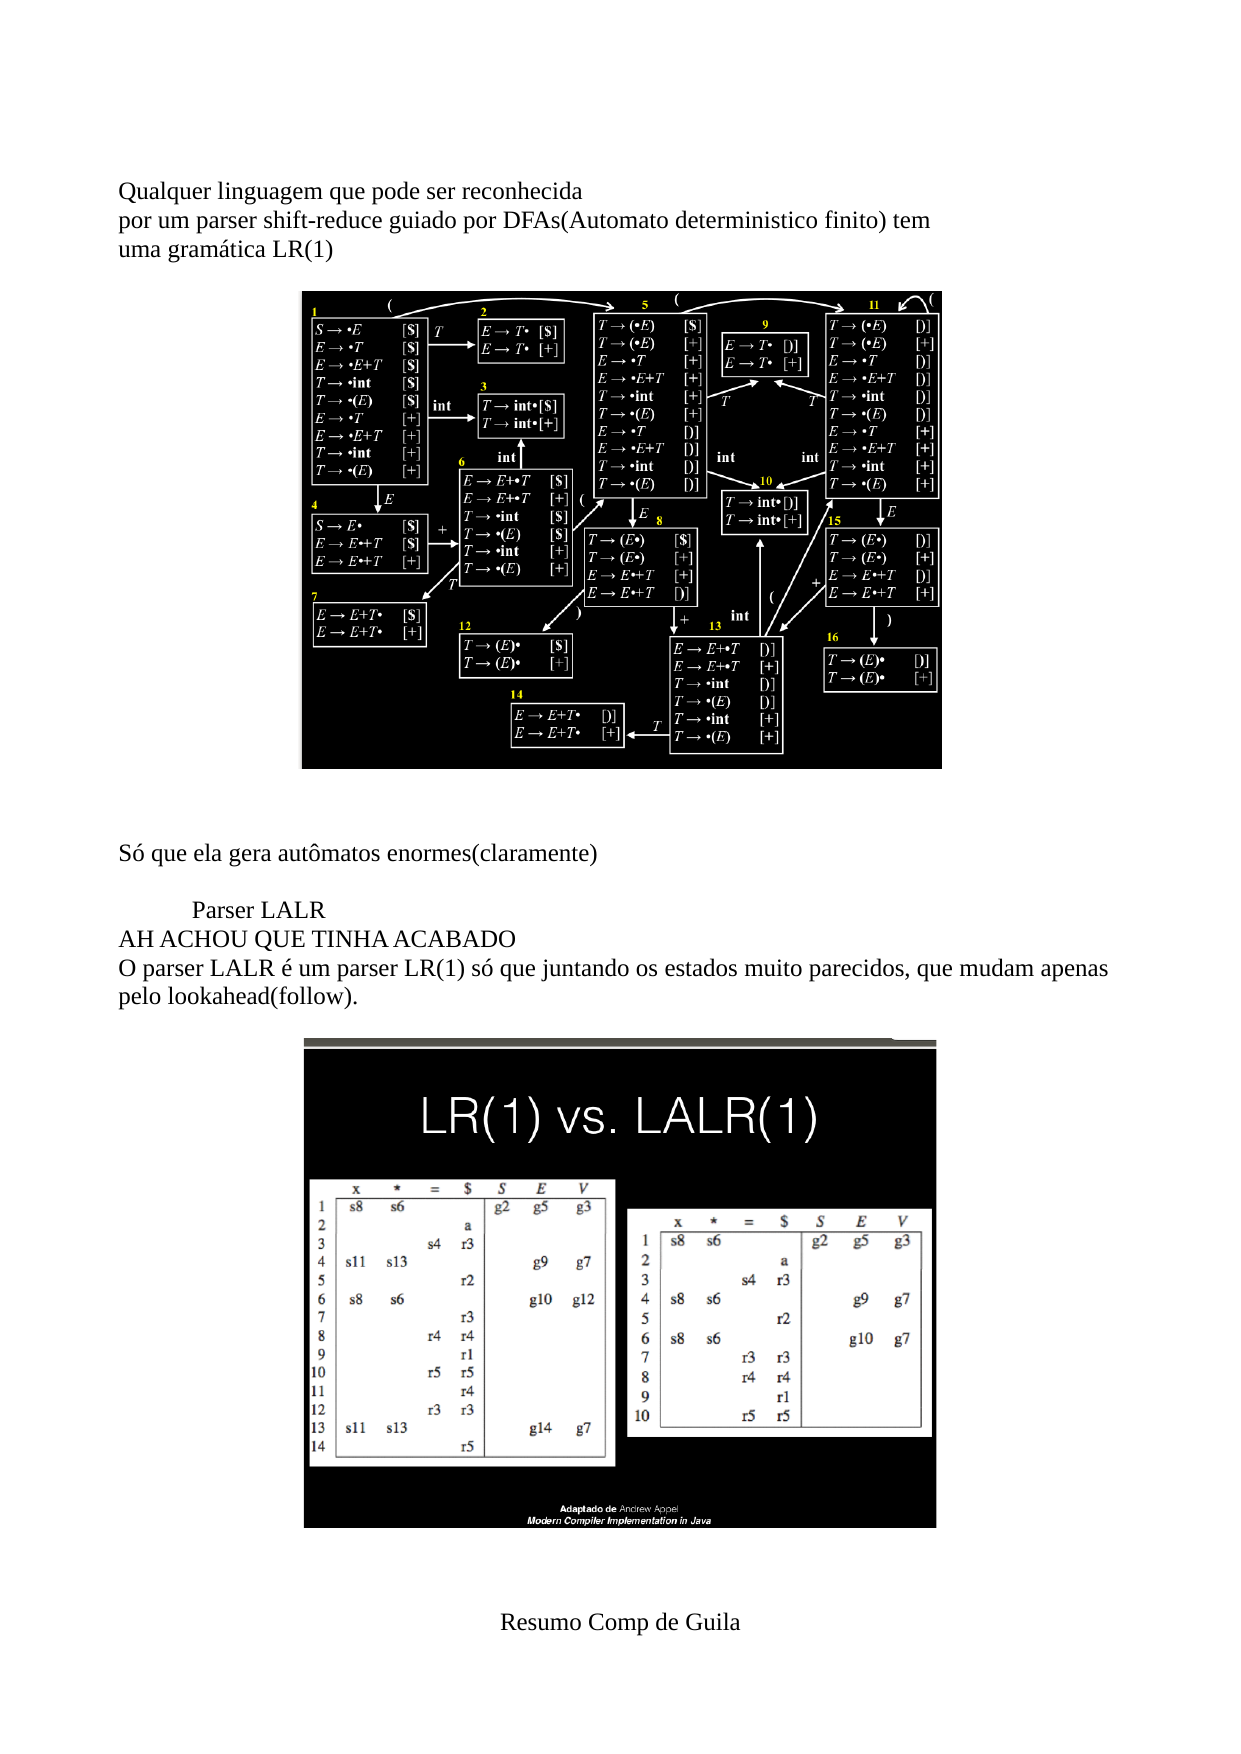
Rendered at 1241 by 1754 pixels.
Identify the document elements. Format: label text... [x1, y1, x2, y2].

text Qualquer linguagem que pode ser reconhecida [118, 176, 1122, 205]
text por um parser shift-reduce guiado por DFAs(Automato deterministico finito) tem [118, 205, 1122, 234]
text Só que ela gera autômatos enormes(claramente) [118, 838, 1122, 866]
picture [298, 291, 942, 769]
picture [303, 1038, 937, 1528]
text AH ACHOU QUE TINHA ACABADO [118, 924, 1122, 953]
text Parser LALR [118, 895, 1122, 924]
text uma gramática LR(1) [118, 234, 1122, 263]
text O parser LALR é um parser LR(1) só que juntando os estados muito parecidos, que mudam apenas pelo lookahead(follow). [118, 953, 1122, 1010]
